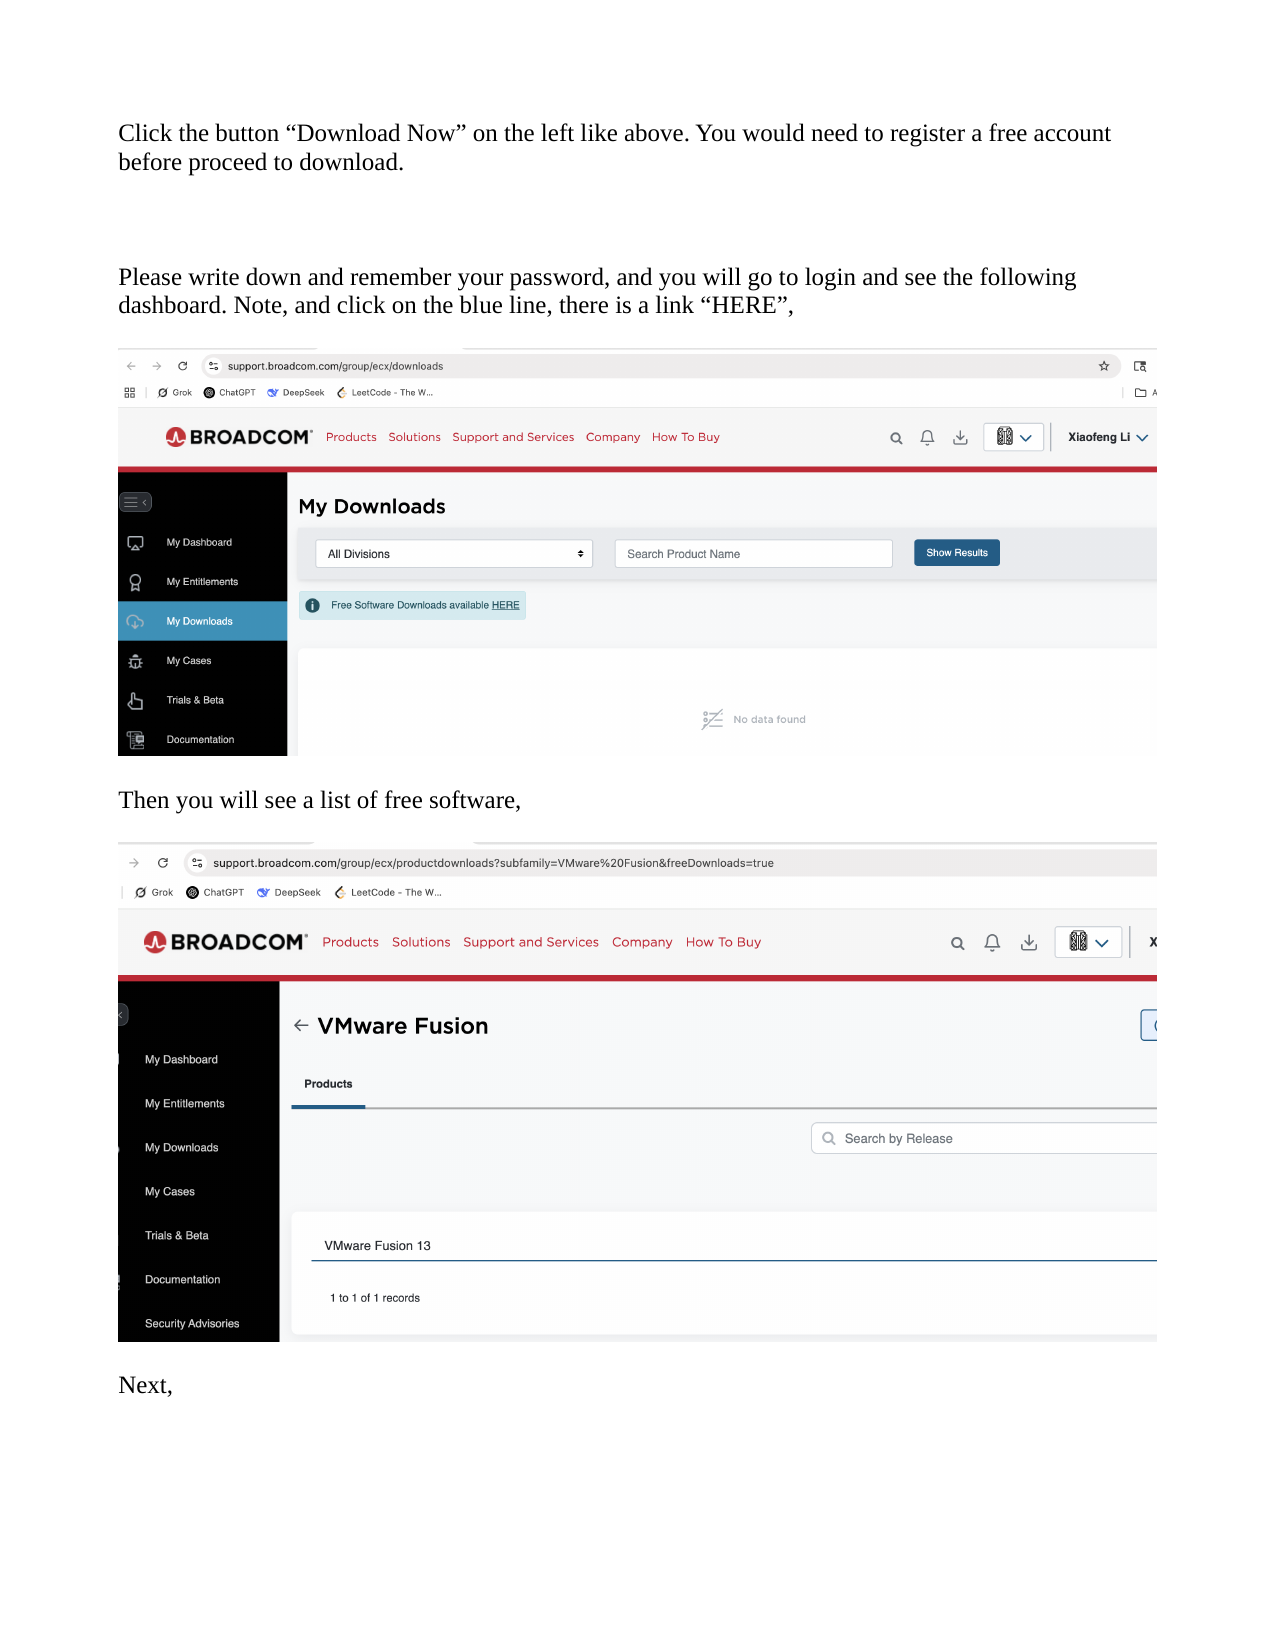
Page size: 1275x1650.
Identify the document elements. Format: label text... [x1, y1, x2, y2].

text Then you will see a list of free software, [118, 785, 1157, 813]
text Click the button “Download Now” on the left like above. You would need to register a free account before proceed to download. [118, 118, 1157, 176]
text Next, [118, 1370, 1157, 1399]
picture [118, 842, 1157, 1342]
picture [118, 348, 1157, 756]
text Please write down and remember your password, and you will go to login and see the following dashboard. Note, and click on the blue line, there is a link “HERE”, [118, 262, 1157, 319]
